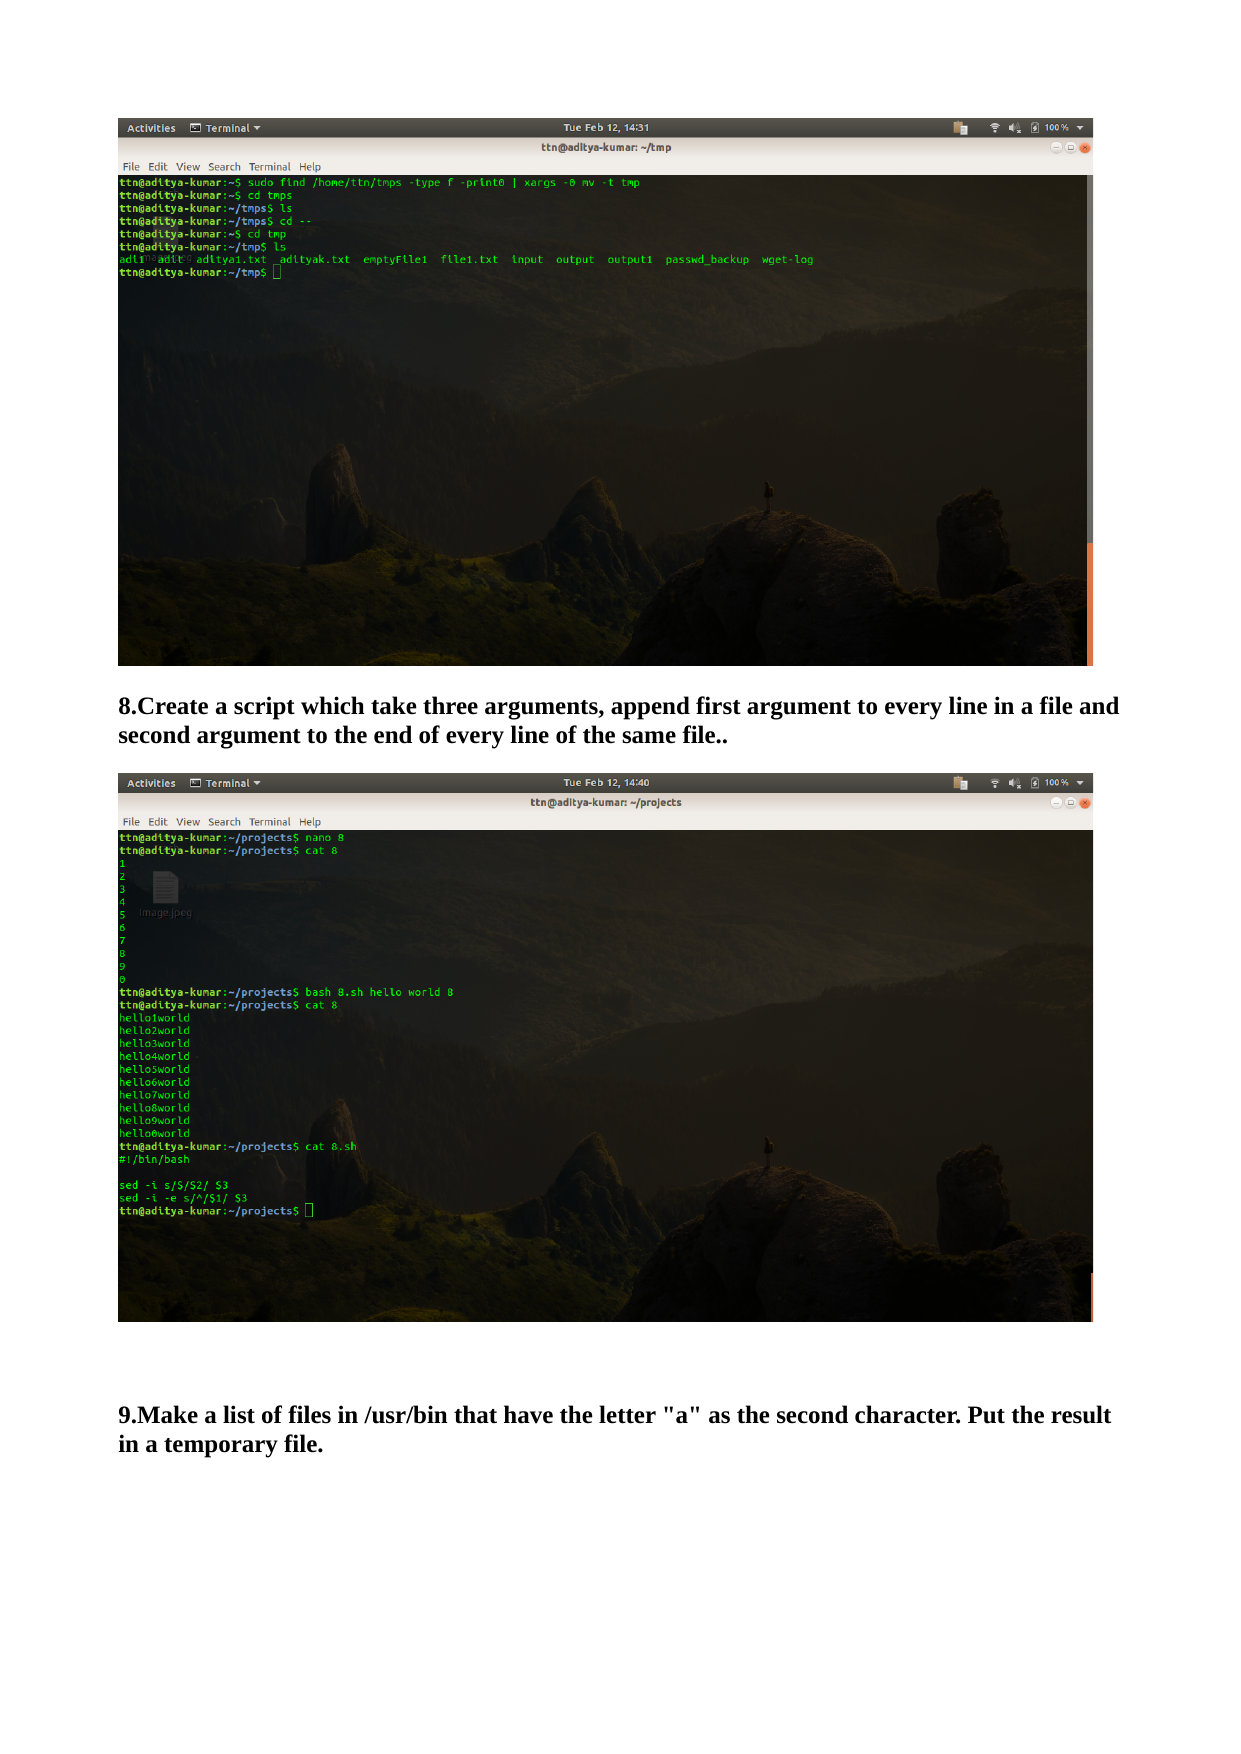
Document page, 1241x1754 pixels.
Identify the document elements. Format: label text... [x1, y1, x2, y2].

picture [118, 118, 1094, 666]
text 9.Make a list of files in /usr/bin that have the letter "a" as the second character. Put the result in a temporary file. [118, 1400, 1122, 1458]
text 8.Create a script which take three arguments, append first argument to every line in a file and second argument to the end of every line of the same file.. [118, 691, 1122, 748]
picture [118, 773, 1094, 1322]
